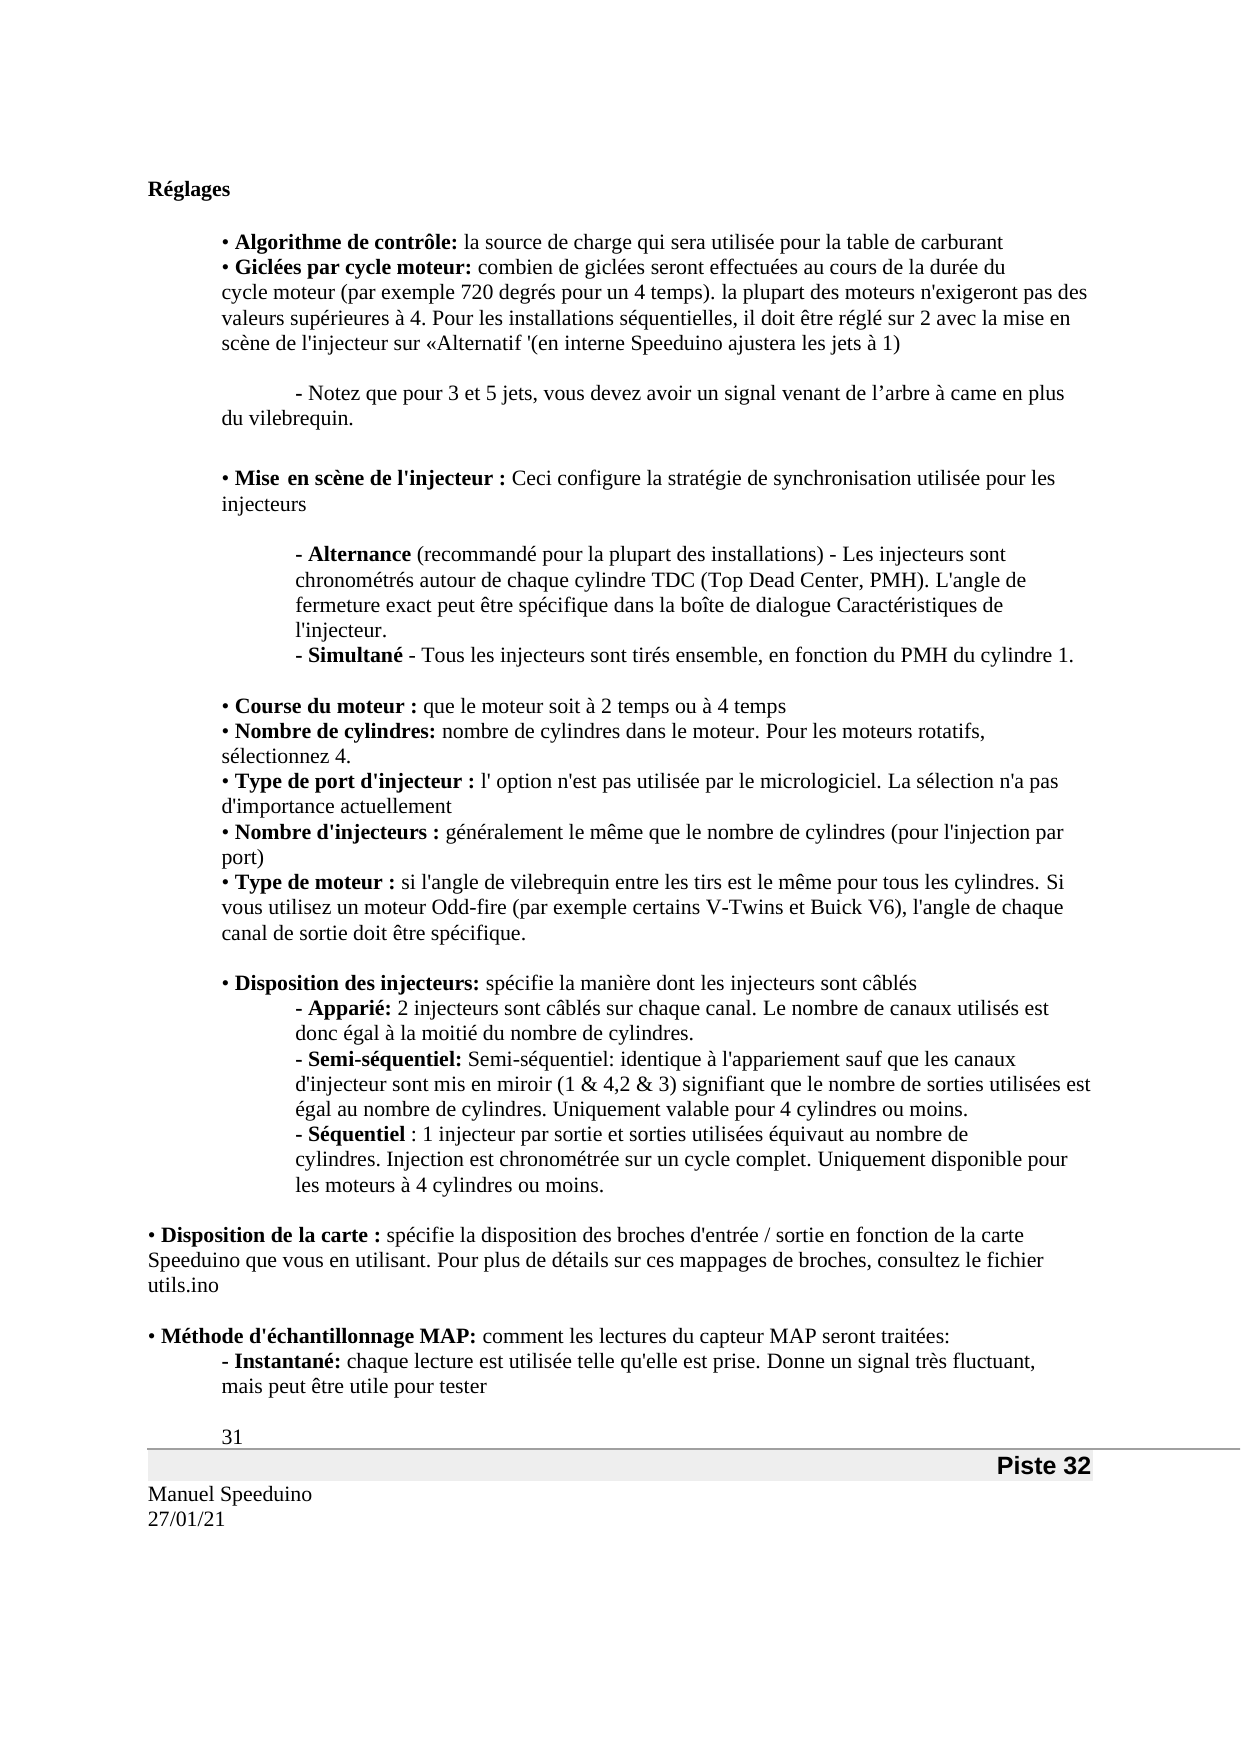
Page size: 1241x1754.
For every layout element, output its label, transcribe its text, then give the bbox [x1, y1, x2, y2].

text cycle moteur (par exemple 720 degrés pour un 4 temps). la plupart des moteurs n'exigeront pas des valeurs supérieures à 4. Pour les installations séquentielles, il doit être réglé sur 2 avec la mise en scène de l'injecteur sur «Alternatif '(en interne Speeduino ajustera les jets à 1) [221, 279, 1093, 355]
text • Course du moteur : que le moteur soit à 2 temps ou à 4 temps [148, 693, 1093, 718]
text • Mise en scène de l'injecteur : Ceci configure la stratégie de synchronisation utilisée pour les injecteurs [221, 458, 1093, 516]
text • Disposition des injecteurs: spécifie la manière dont les injecteurs sont câblés [148, 970, 1093, 995]
text • Méthode d'échantillonnage MAP: comment les lectures du capteur MAP seront traitées: [148, 1323, 1093, 1348]
text - Semi-séquentiel: Semi-séquentiel: identique à l'appariement sauf que les canaux d'injecteur sont mis en miroir (1 & 4,2 & 3) signifiant que le nombre de sorties utilisées est égal au nombre de cylindres. Uniquement valable pour 4 cylindres ou moins. [295, 1046, 1093, 1121]
text mais peut être utile pour tester [148, 1373, 1093, 1398]
text Manuel Speeduino [148, 1481, 1093, 1506]
text - Alternance (recommandé pour la plupart des installations) - Les injecteurs sont chronométrés autour de chaque cylindre TDC (Top Dead Center, PMH). L'angle de fermeture exact peut être spécifique dans la boîte de dialogue Caractéristiques de l'injecteur. [295, 541, 1093, 642]
text - Simultané - Tous les injecteurs sont tirés ensemble, en fonction du PMH du cylindre 1. [221, 642, 1093, 667]
text 27/01/21 [148, 1506, 1093, 1531]
text - Séquentiel : 1 injecteur par sortie et sorties utilisées équivaut au nombre de cylindres. Injection est chronométrée sur un cycle complet. Uniquement disponible pour les moteurs à 4 cylindres ou moins. [295, 1121, 1093, 1197]
text - Notez que pour 3 et 5 jets, vous devez avoir un signal venant de l’arbre à came en plus du vilebrequin. [221, 380, 1093, 431]
text • Disposition de la carte : spécifie la disposition des broches d'entrée / sortie en fonction de la carte Speeduino que vous en utilisant. Pour plus de détails sur ces mappages de broches, consultez le fichier utils.ino [148, 1222, 1093, 1298]
text 31 [148, 1424, 1093, 1448]
text • Giclées par cycle moteur: combien de giclées seront effectuées au cours de la durée du [148, 254, 1093, 279]
table_header Piste 32 [148, 1450, 1093, 1481]
text • Algorithme de contrôle: la source de charge qui sera utilisée pour la table de carburant [148, 229, 1093, 254]
text • Nombre de cylindres: nombre de cylindres dans le moteur. Pour les moteurs rotatifs, sélectionnez 4. [221, 718, 1093, 768]
text • Nombre d'injecteurs : généralement le même que le nombre de cylindres (pour l'injection par port) [221, 819, 1093, 869]
text • Type de port d'injecteur : l' option n'est pas utilisée par le micrologiciel. La sélection n'a pas d'importance actuellement [221, 768, 1093, 819]
text - Instantané: chaque lecture est utilisée telle qu'elle est prise. Donne un signal très fluctuant, [148, 1348, 1093, 1373]
text • Type de moteur : si l'angle de vilebrequin entre les tirs est le même pour tous les cylindres. Si vous utilisez un moteur Odd-fire (par exemple certains V-Twins et Buick V6), l'angle de chaque canal de sortie doit être spécifique. [221, 869, 1093, 945]
text Réglages [148, 176, 1093, 201]
text - Apparié: 2 injecteurs sont câblés sur chaque canal. Le nombre de canaux utilisés est donc égal à la moitié du nombre de cylindres. [295, 995, 1093, 1046]
